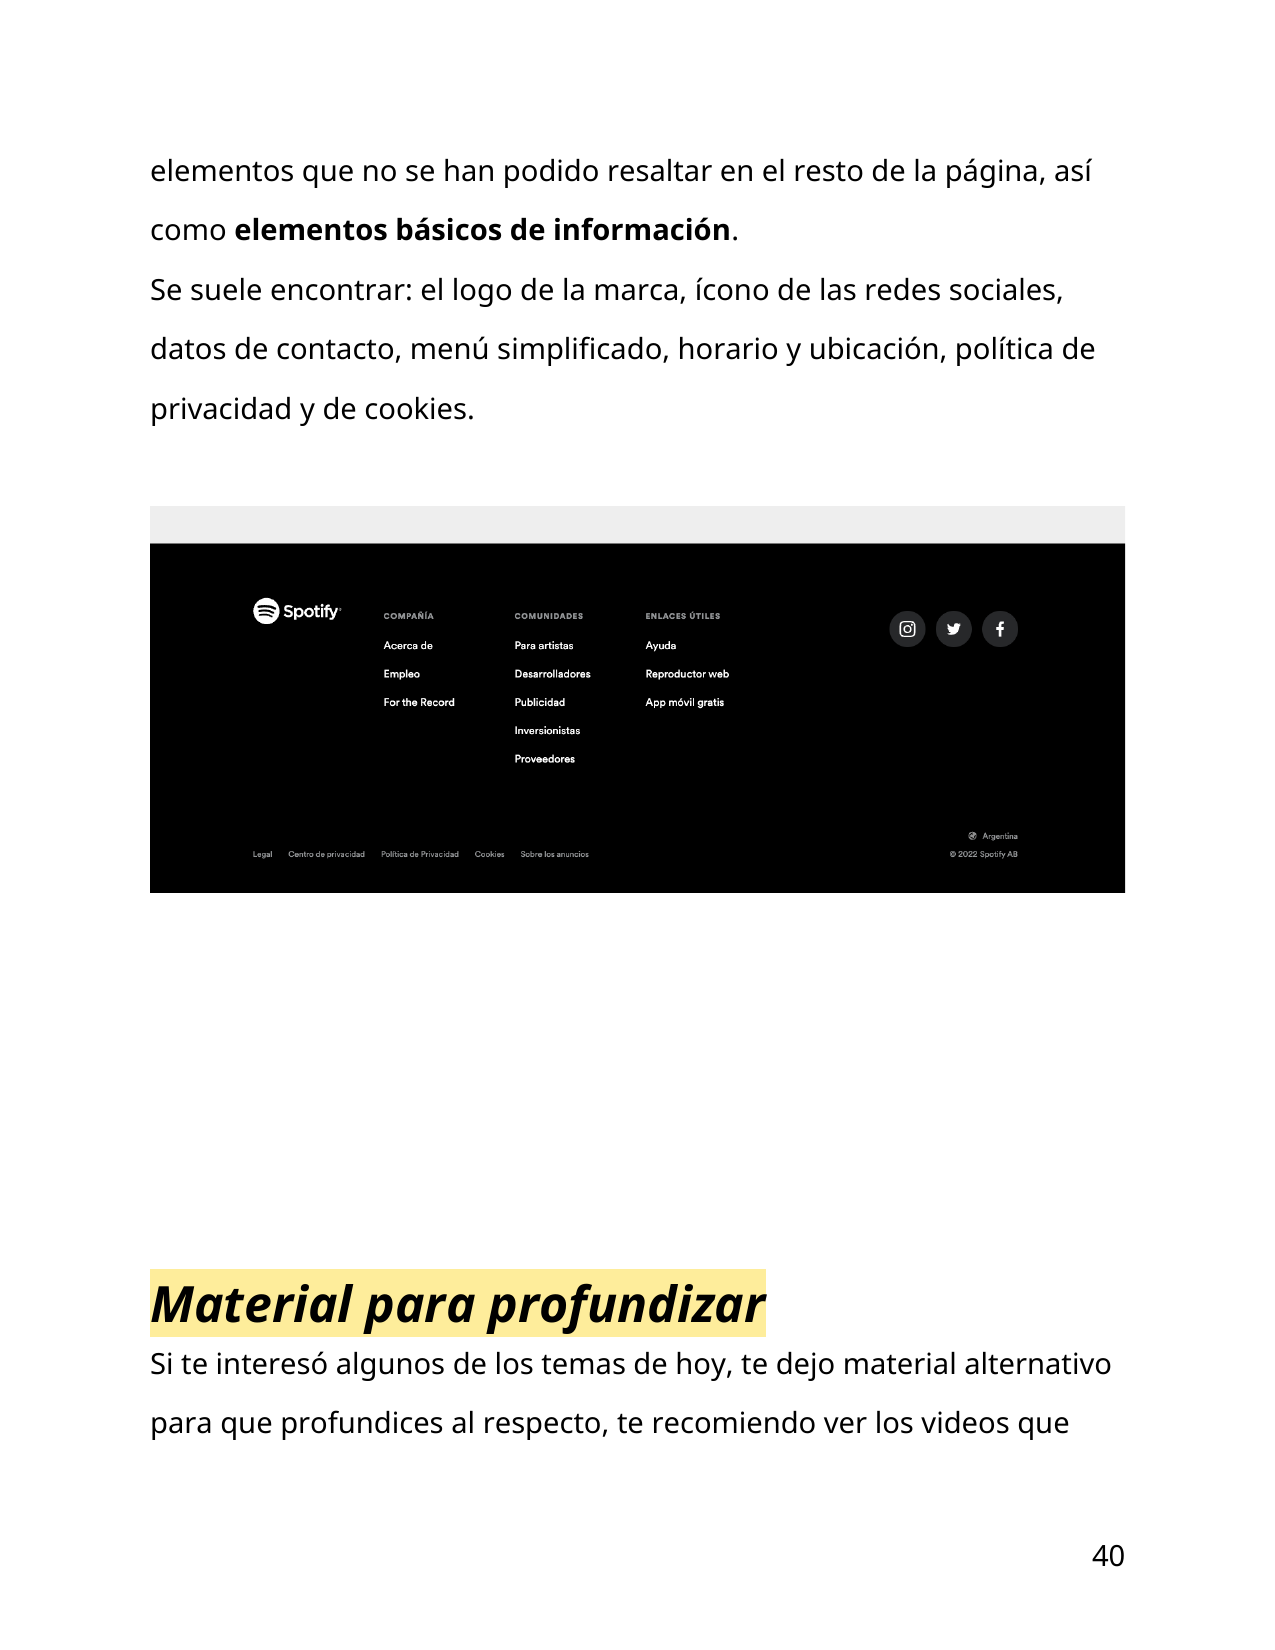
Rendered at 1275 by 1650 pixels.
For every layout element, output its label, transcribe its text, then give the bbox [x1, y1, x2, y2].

picture [150, 506, 1125, 893]
text elementos que no se han podido resaltar en el resto de la página, así como elementos básicos de información. [150, 150, 1125, 249]
title Material para profundizar [766, 1269, 1125, 1337]
text Se suele encontrar: el logo de la marca, ícono de las redes sociales, datos de contacto, menú simplificado, horario y ubicación, política de privacidad y de cookies. [150, 269, 1125, 428]
text Si te interesó algunos de los temas de hoy, te dejo material alternativo para que profundices al respecto, te recomiendo ver los videos que [150, 1343, 1125, 1442]
